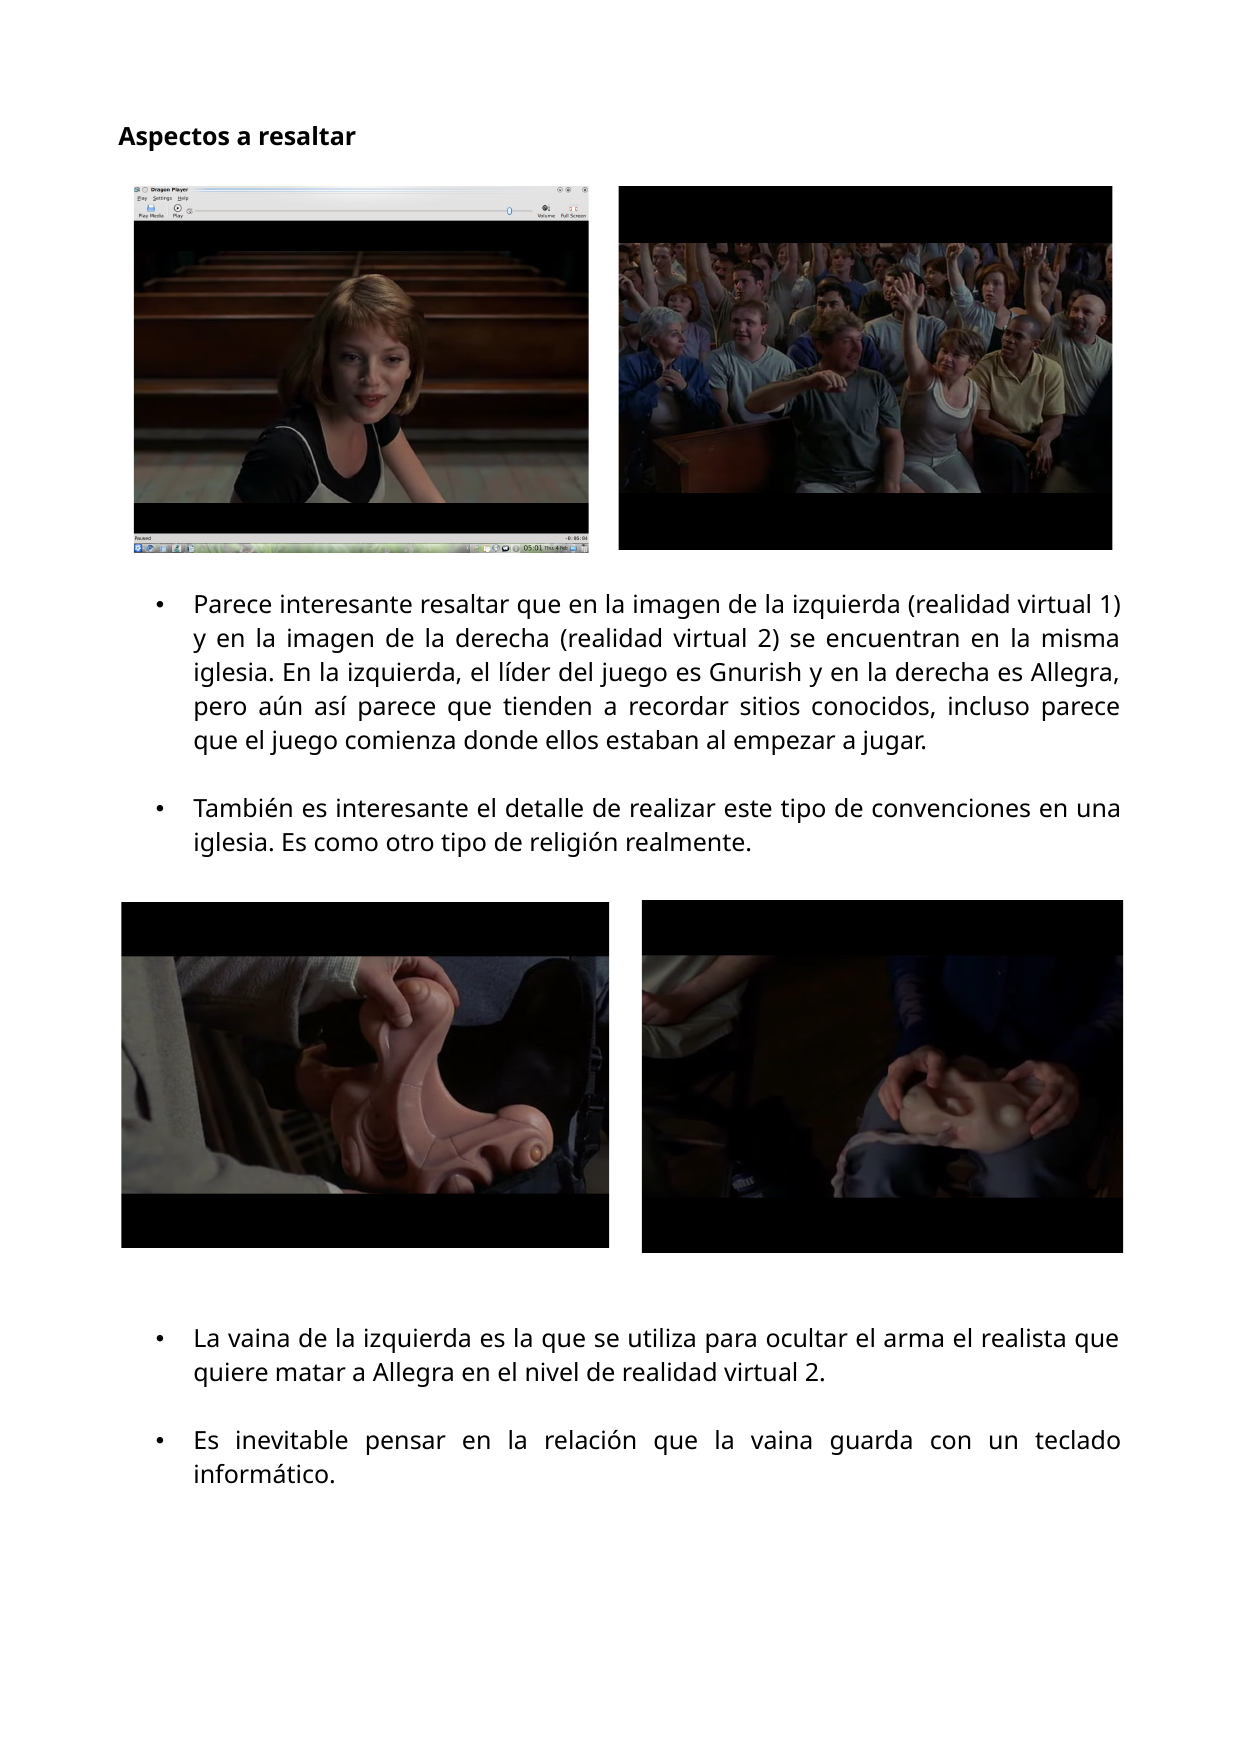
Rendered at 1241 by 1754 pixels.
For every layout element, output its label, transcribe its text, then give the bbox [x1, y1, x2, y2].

picture [618, 186, 1113, 550]
list Parece interesante resaltar que en la imagen de la izquierda (realidad virtual 1) y en la imagen de la derecha (realidad virtual 2) se encuentran en la misma iglesia. En la izquierda, el líder del juego es Gnurish y en la derecha es Allegra, pero aún así parece que tienden a recordar sitios conocidos, incluso parece que el juego comienza donde ellos estaban al empezar a jugar. [156, 586, 1122, 757]
text Aspectos a resaltar [118, 118, 1122, 152]
list También es interesante el detalle de realizar este tipo de convenciones en una iglesia. Es como otro tipo de religión realmente. [156, 791, 1122, 859]
picture [133, 186, 589, 553]
picture [121, 902, 610, 1248]
list Es inevitable pensar en la relación que la vaina guarda con un teclado informático. [156, 1423, 1122, 1491]
list La vaina de la izquierda es la que se utiliza para ocultar el arma el realista que quiere matar a Allegra en el nivel de realidad virtual 2. [156, 1321, 1122, 1389]
picture [641, 900, 1124, 1253]
